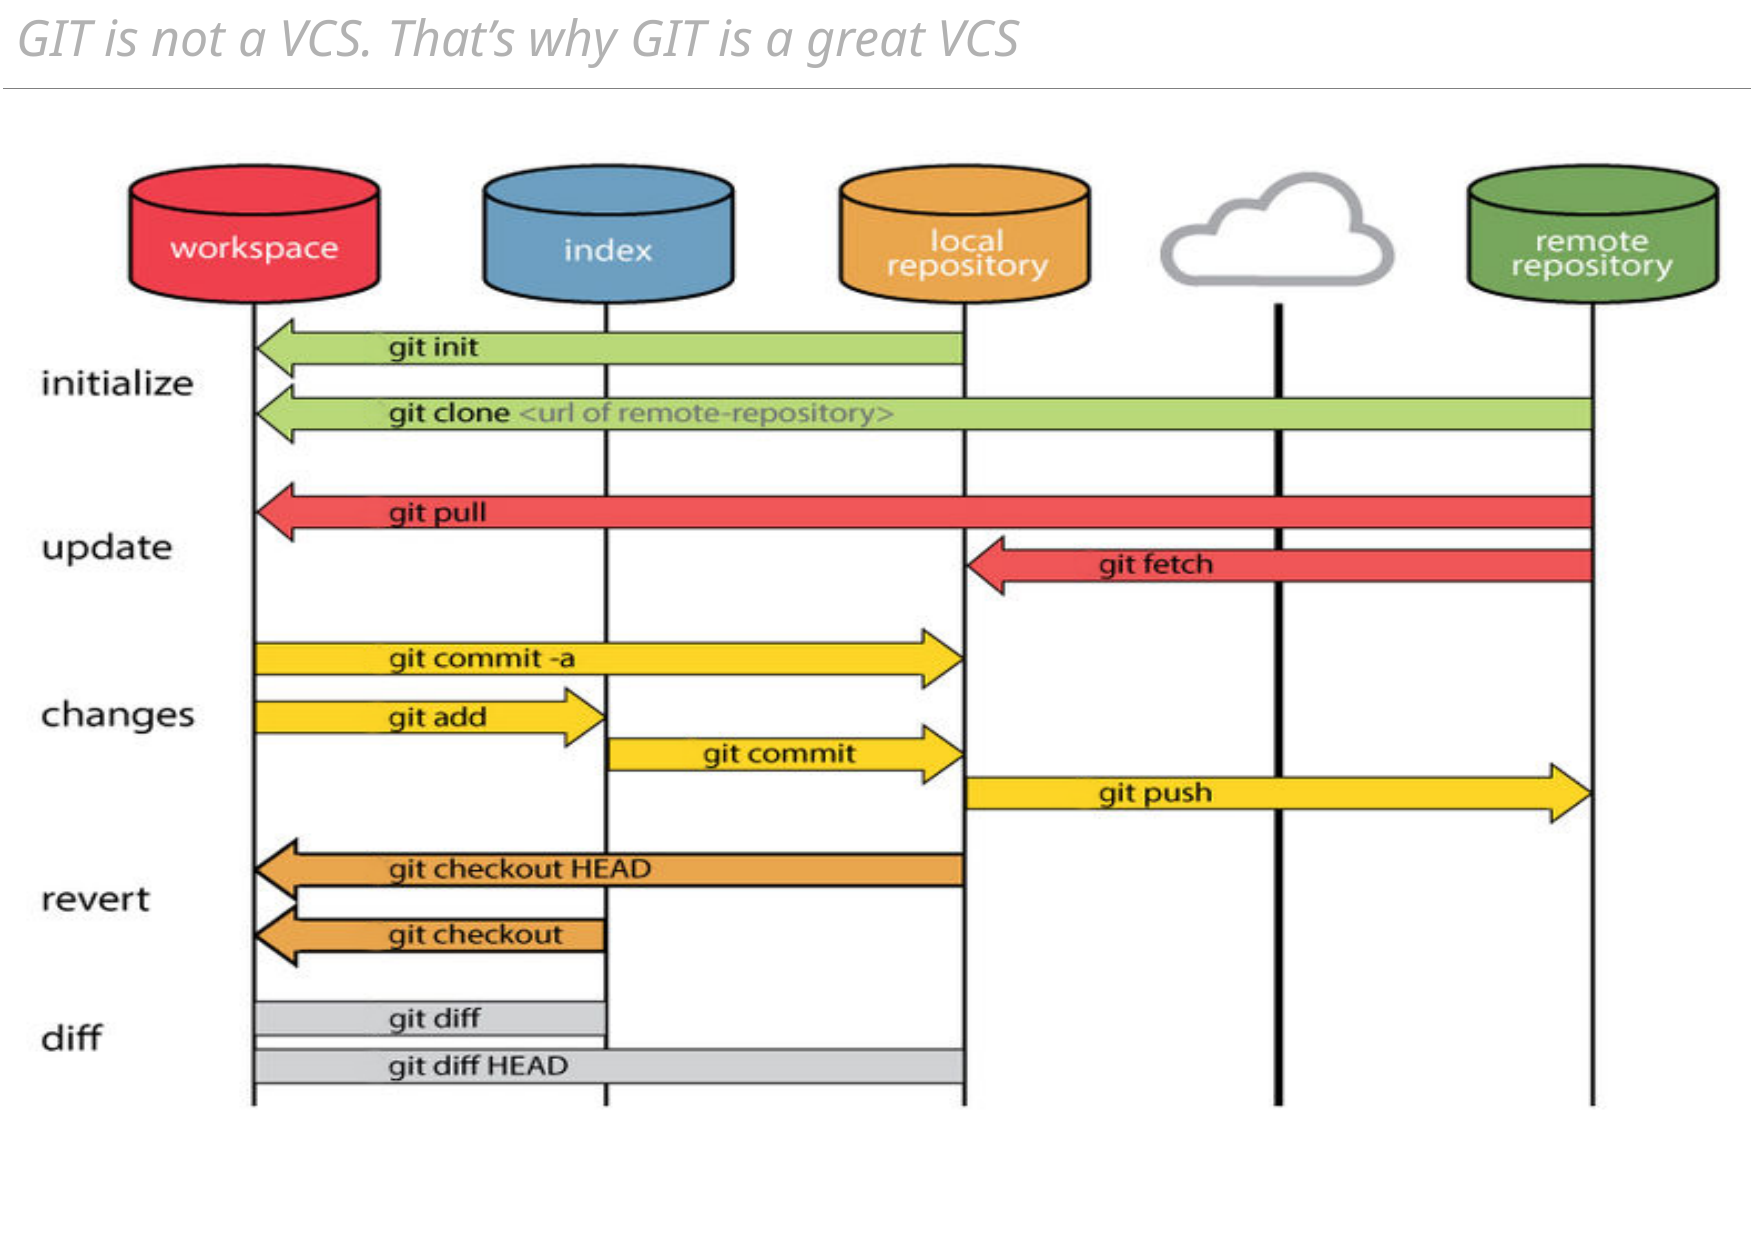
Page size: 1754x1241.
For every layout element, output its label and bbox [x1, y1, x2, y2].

picture [0, 122, 1728, 1148]
